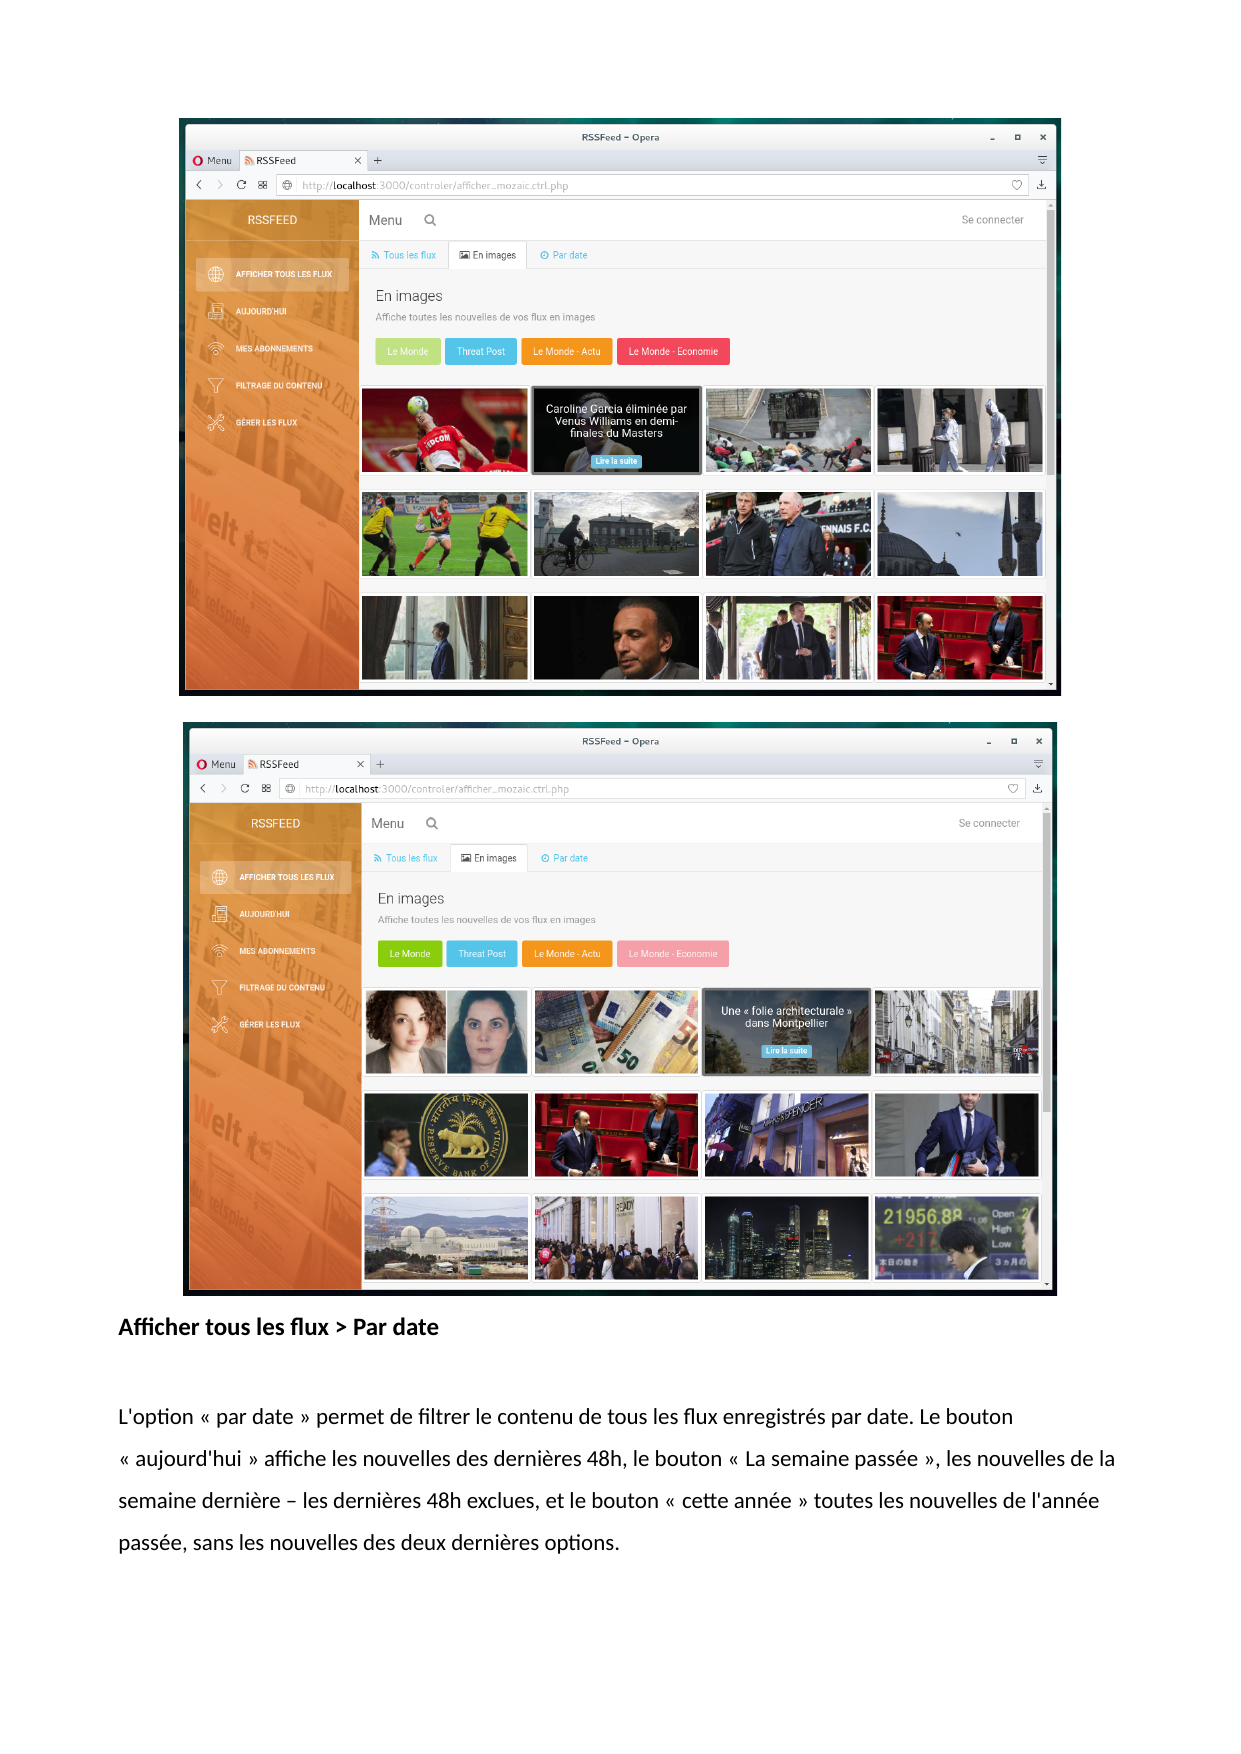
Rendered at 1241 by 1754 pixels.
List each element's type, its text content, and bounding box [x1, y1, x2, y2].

picture [179, 118, 1062, 696]
text L'option « par date » permet de filtrer le contenu de tous les flux enregistrés par date. Le bouton « aujourd'hui » affiche les nouvelles des dernières 48h, le bouton « La semaine passée », les nouvelles de la semaine dernière – les dernières 48h exclues, et le bouton « cette année » toutes les nouvelles de l'année passée, sans les nouvelles des deux dernières options. [118, 1402, 1122, 1556]
picture [183, 722, 1058, 1296]
text Afficher tous les flux > Par date [118, 710, 1122, 1341]
